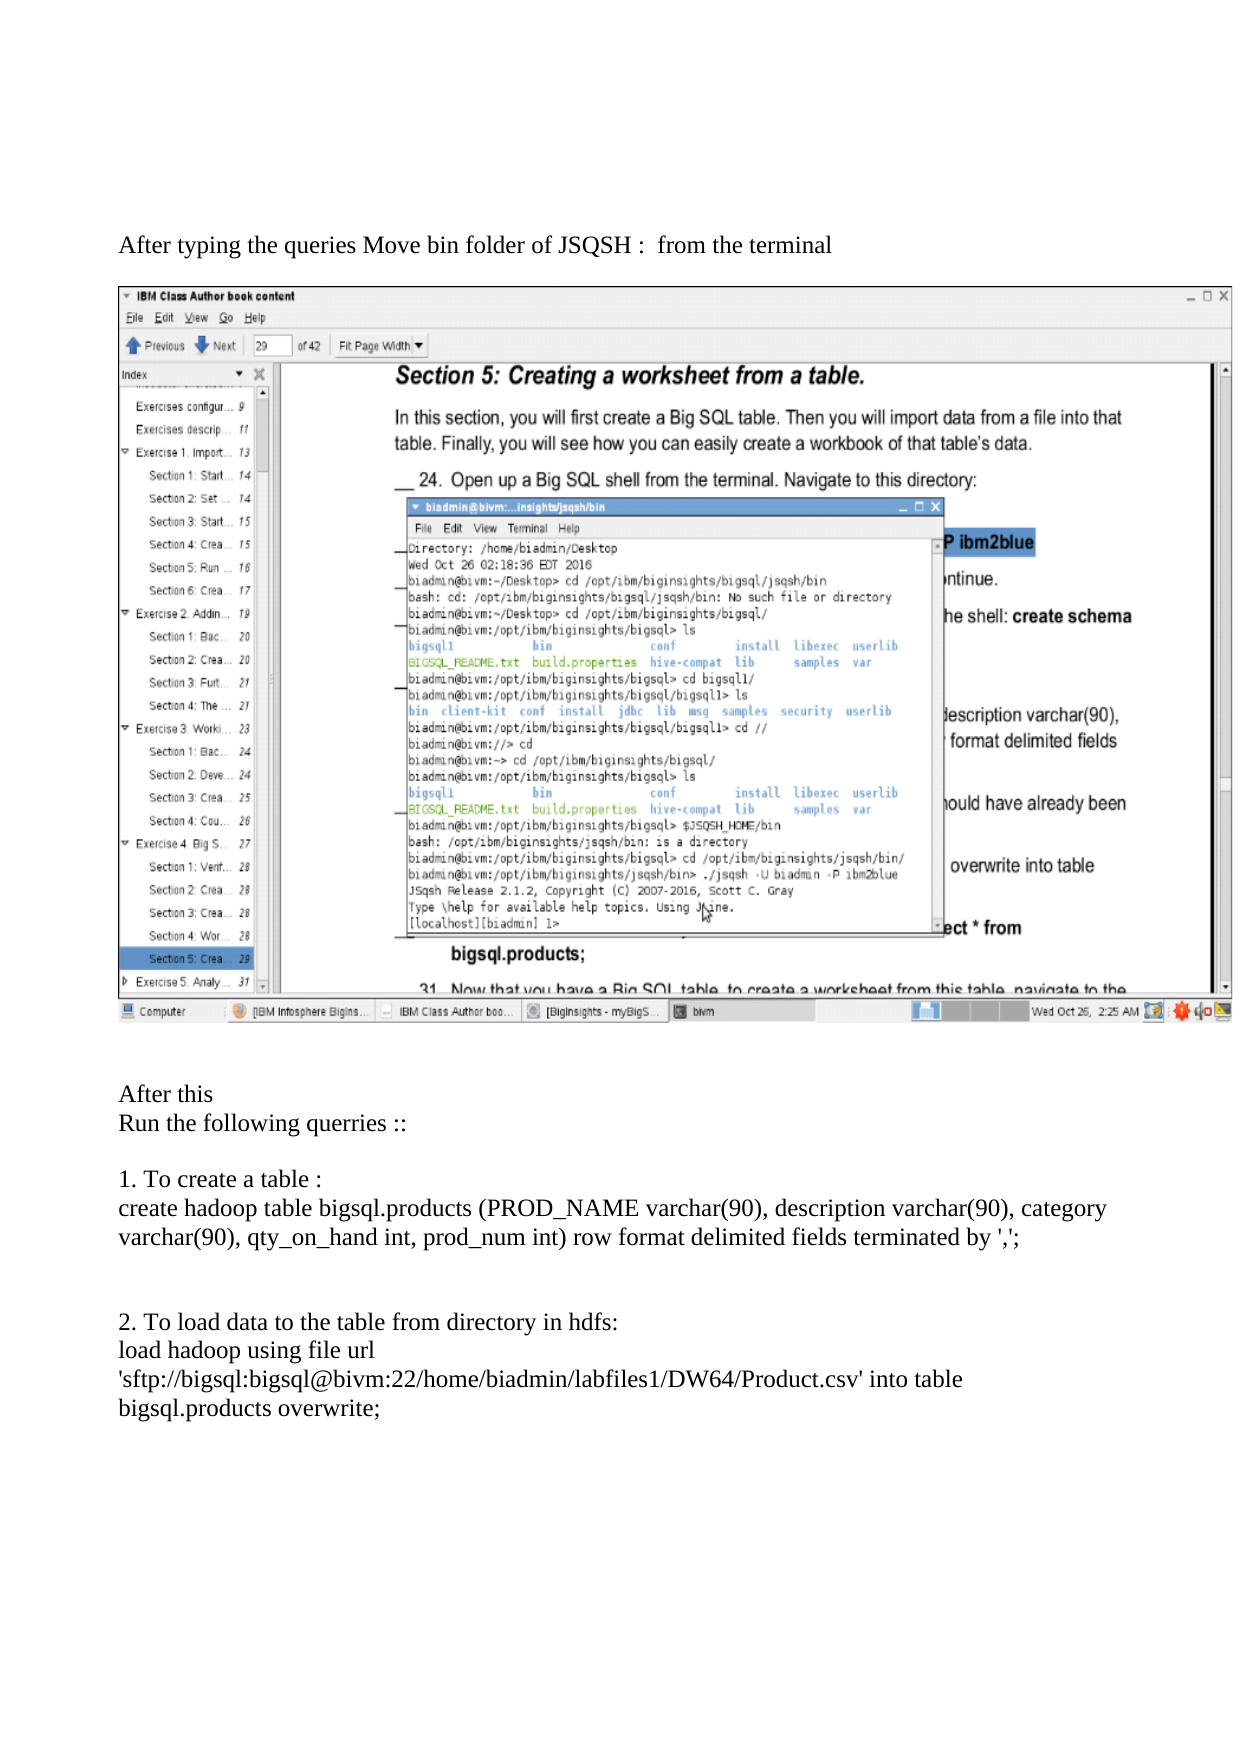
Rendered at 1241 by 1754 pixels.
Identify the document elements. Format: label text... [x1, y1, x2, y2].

text Run the following querries :: [118, 1108, 1122, 1136]
text load hadoop using file url 'sftp://bigsql:bigsql@bivm:22/home/biadmin/labfiles1/DW64/Product.csv' into table bigsql.products overwrite; [118, 1336, 1122, 1422]
text 2. To load data to the table from directory in hdfs: [118, 1307, 1122, 1336]
text After typing the queries Move bin folder of JSQSH : from the terminal [118, 230, 1122, 259]
text 1. To create a table : [118, 1164, 1122, 1193]
text After this [118, 1079, 1122, 1108]
text create hadoop table bigsql.products (PROD_NAME varchar(90), description varchar(90), category varchar(90), qty_on_hand int, prod_num int) row format delimited fields terminated by ','; [118, 1193, 1122, 1251]
